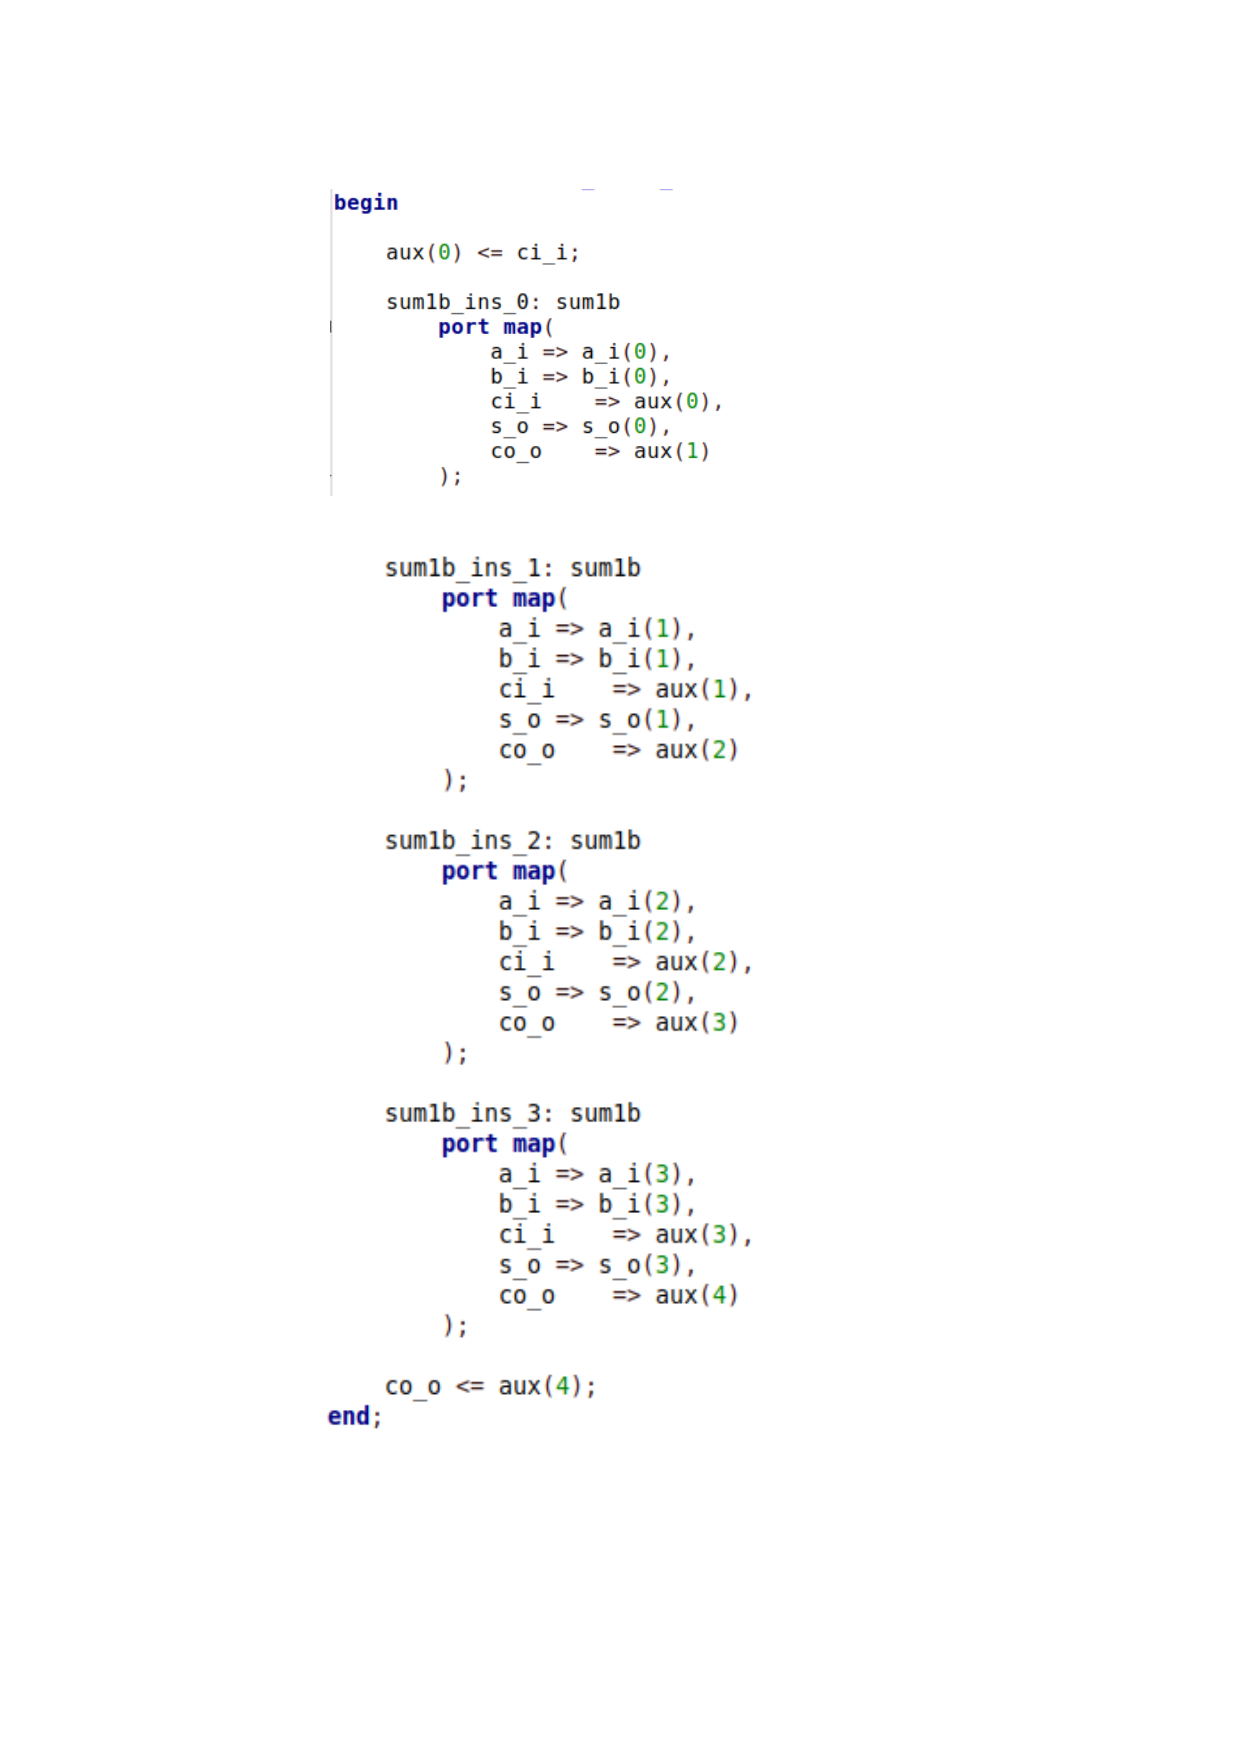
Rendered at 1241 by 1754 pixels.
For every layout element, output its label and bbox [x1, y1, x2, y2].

picture [330, 189, 921, 496]
picture [326, 541, 914, 1434]
